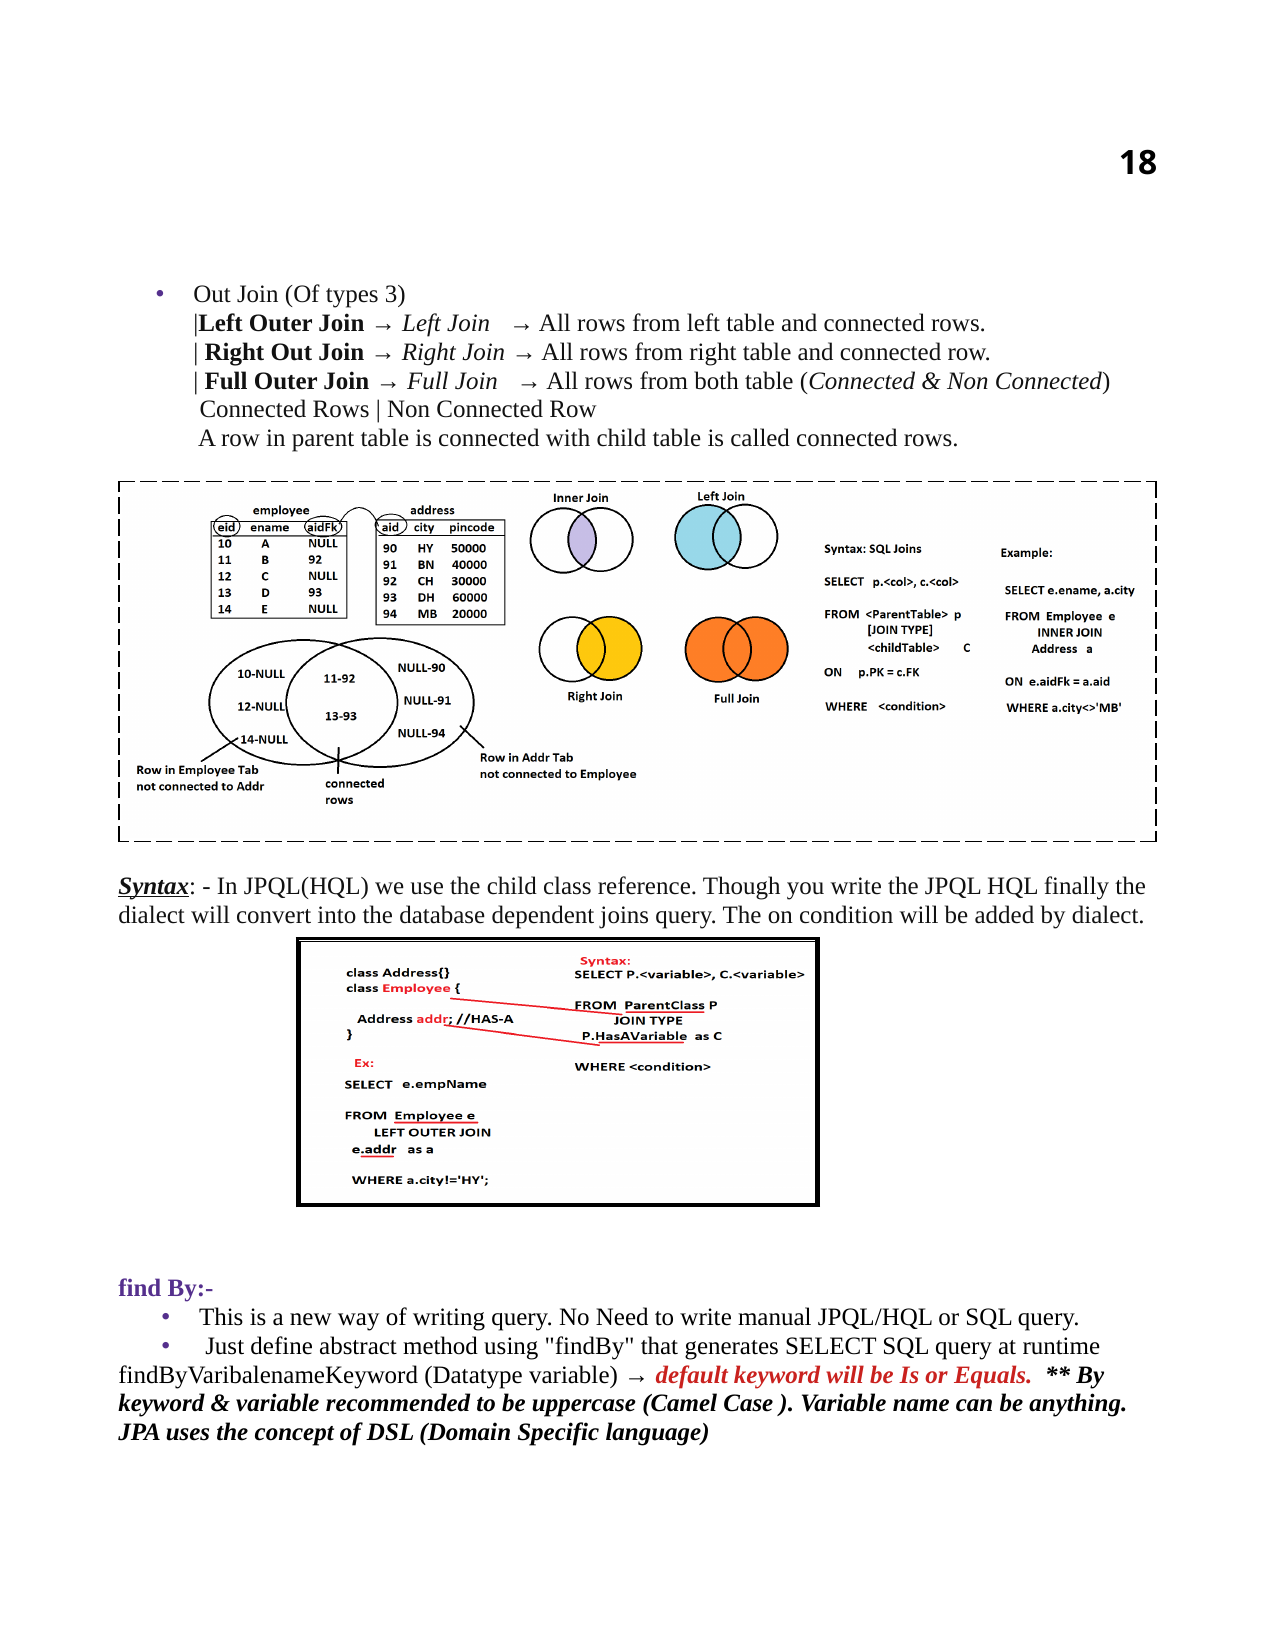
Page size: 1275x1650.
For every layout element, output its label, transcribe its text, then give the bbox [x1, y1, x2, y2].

picture [303, 945, 813, 1200]
list Out Join (Of types 3) |Left Outer Join → Left Join → All rows from left table and connected rows. | Right Out Join → Right Join → All rows from right table and connected row. | Full Outer Join → Full Join → All rows from both table (Connected & Non Connected) Connected Rows | Non Connected Row A row in parent table is connected with child table is called connected rows. [156, 279, 1157, 452]
text findByVaribalenameKeyword (Datatype variable) → default keyword will be Is or Equals. ** By keyword & variable recommended to be uppercase (Camel Case ). Variable name can be anything. [118, 1360, 1157, 1417]
list This is a new way of writing query. No Need to write manual JPQL/HQL or SQL query. [161, 1302, 1157, 1331]
list Just define abstract method using "findBy" that generates SELECT SQL query at runtime [161, 1331, 1157, 1360]
text Syntax: - In JPQL(HQL) we use the child class reference. Though you write the JPQL HQL finally the dialect will convert into the database dependent joins query. The on condition will be added by dialect. [118, 871, 1157, 928]
text JPA uses the concept of DSL (Domain Specific language) [118, 1417, 1157, 1446]
text find By:- [118, 1273, 1157, 1302]
picture [122, 485, 1153, 838]
